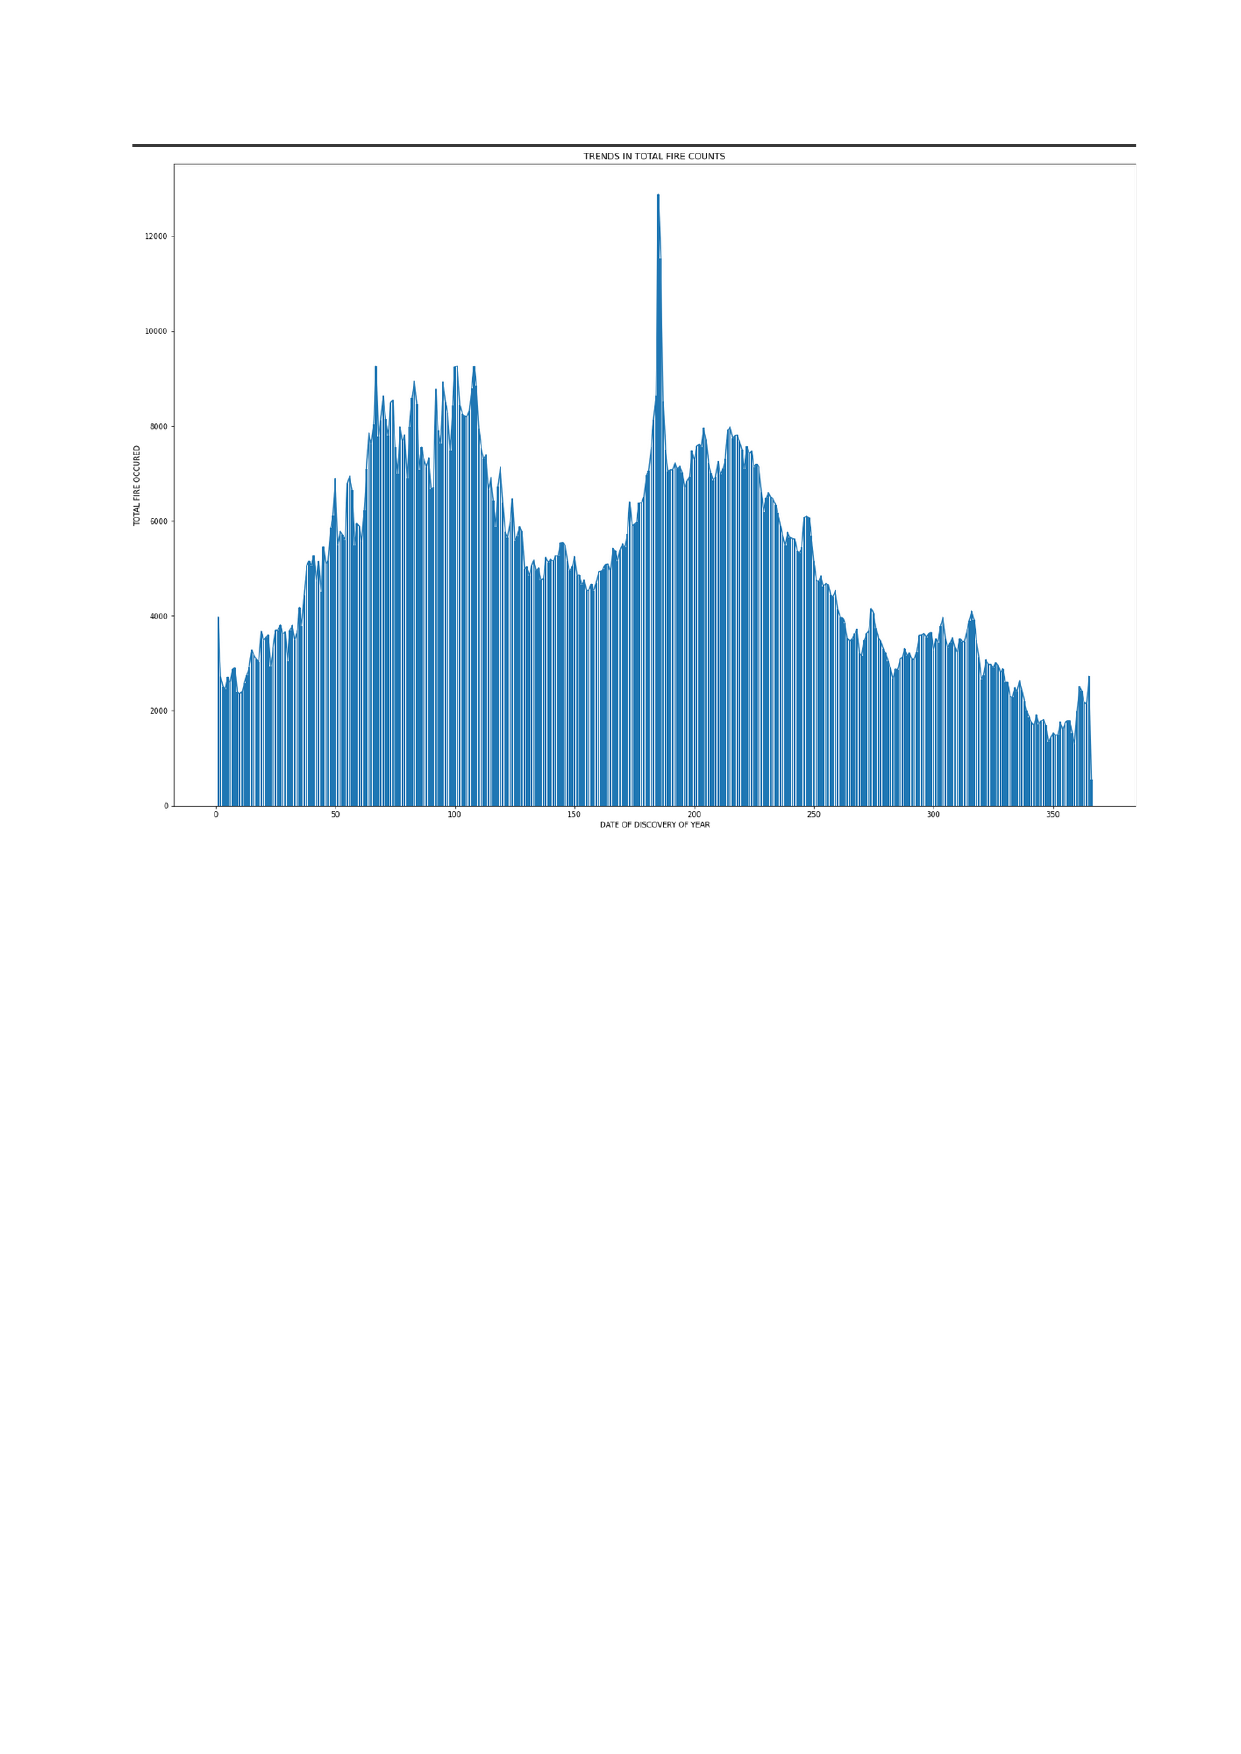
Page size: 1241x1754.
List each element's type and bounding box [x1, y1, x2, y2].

picture [132, 144, 1137, 832]
